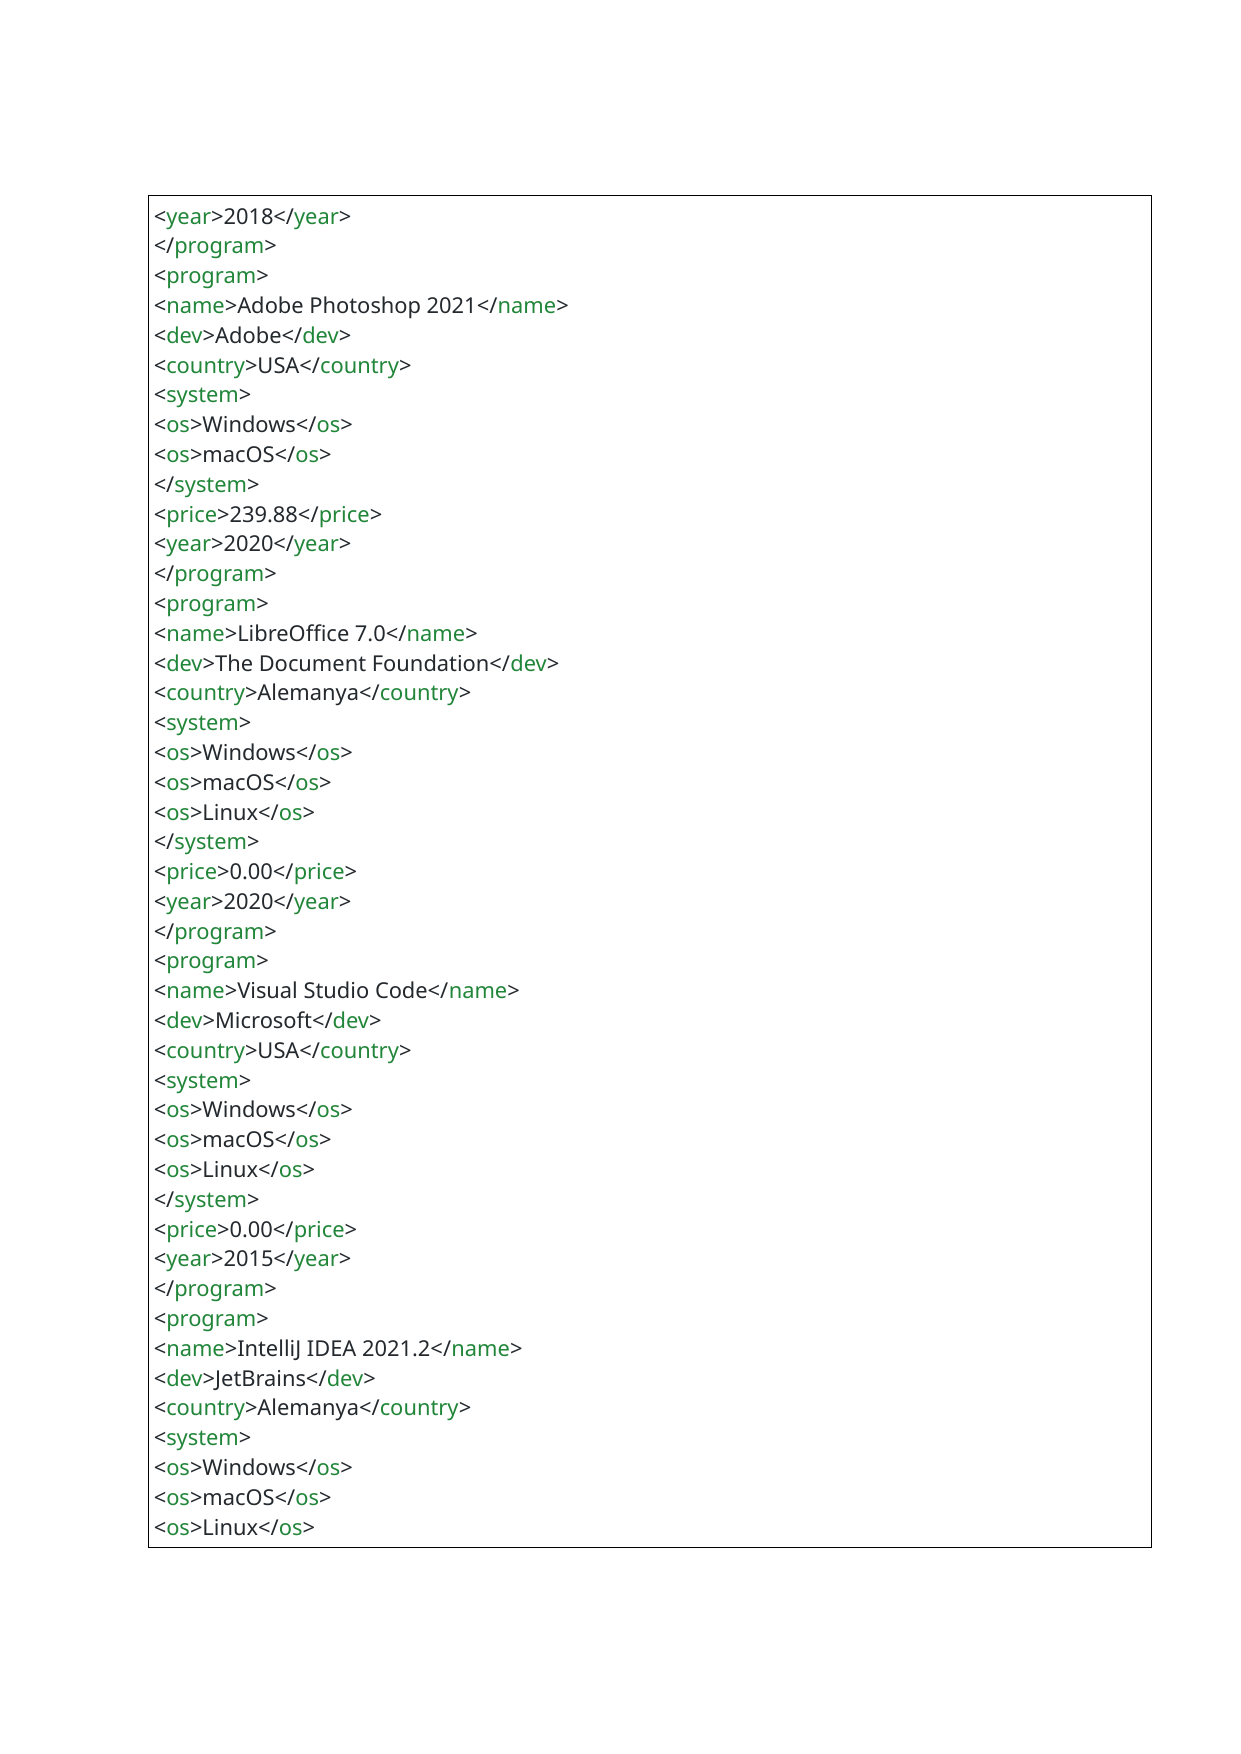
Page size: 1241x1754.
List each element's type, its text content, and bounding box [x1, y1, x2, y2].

table_header <year>2018</year> </program> <program> <name>Adobe Photoshop 2021</name> <dev>Adobe</dev> <country>USA</country> <system> <os>Windows</os> <os>macOS</os> </system> <price>239.88</price> <year>2020</year> </program> <program> <name>LibreOffice 7.0</name> <dev>The Document Foundation</dev> <country>Alemanya</country> <system> <os>Windows</os> <os>macOS</os> <os>Linux</os> </system> <price>0.00</price> <year>2020</year> </program> <program> <name>Visual Studio Code</name> <dev>Microsoft</dev> <country>USA</country> <system> <os>Windows</os> <os>macOS</os> <os>Linux</os> </system> <price>0.00</price> <year>2015</year> </program> <program> <name>IntelliJ IDEA 2021.2</name> <dev>JetBrains</dev> <country>Alemanya</country> <system> <os>Windows</os> <os>macOS</os> <os>Linux</os> [149, 196, 1151, 1547]
